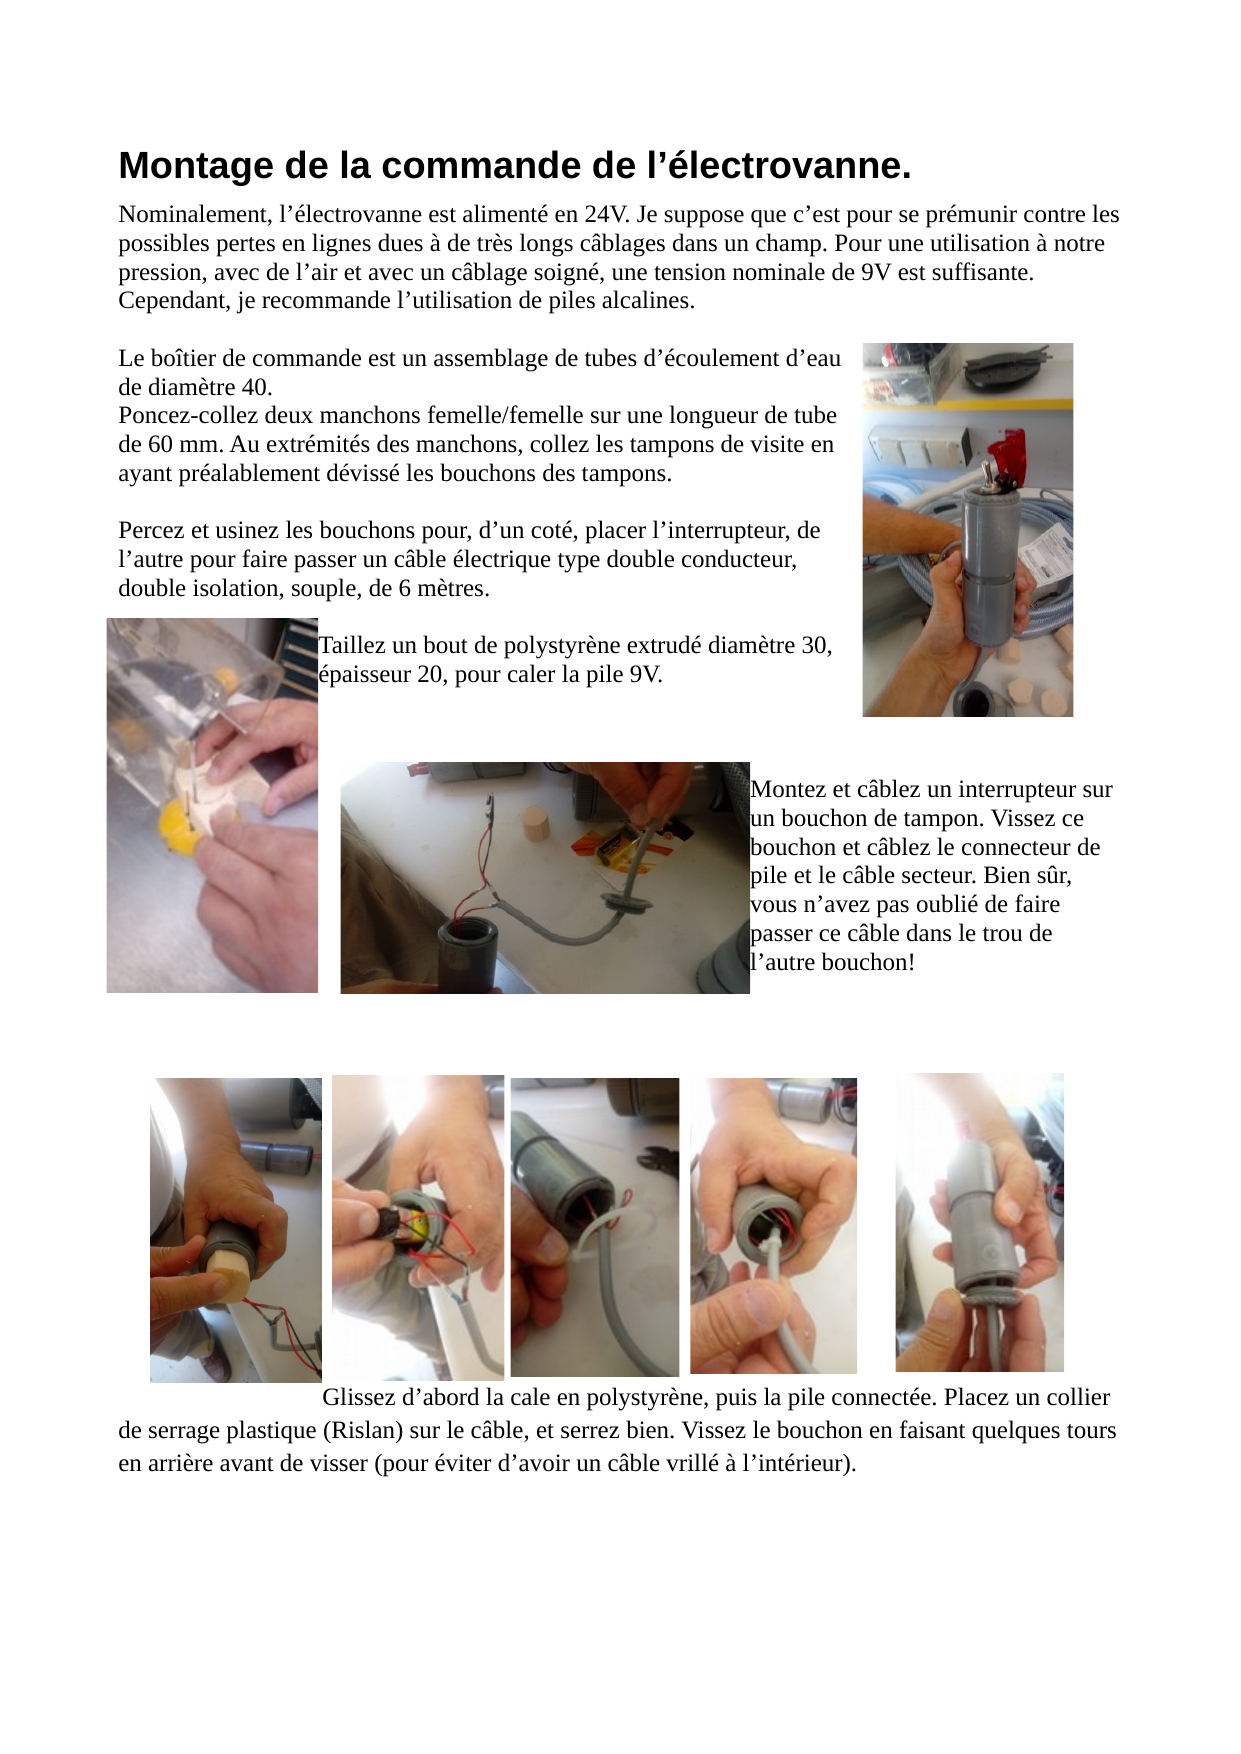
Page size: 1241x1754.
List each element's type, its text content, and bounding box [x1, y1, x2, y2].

text Taillez un bout de polystyrène extrudé diamètre 30, épaisseur 20, pour caler la pile 9V. [319, 631, 862, 688]
picture [690, 1078, 858, 1374]
picture [150, 1078, 322, 1383]
text [1074, 631, 1122, 688]
text [1074, 401, 1122, 487]
text Glissez d’abord la cale en polystyrène, puis la pile connectée. Placez un collier de serrage plastique (Rislan) sur le câble, et serrez bien. Vissez le bouchon en faisant quelques tours en arrière avant de visser (pour éviter d’avoir un câble vrillé à l’intérieur). [118, 1062, 1122, 1477]
subtitle Montage de la commande de l’électrovanne. [118, 143, 1122, 187]
text Nominalement, l’électrovanne est alimenté en 24V. Je suppose que c’est pour se prémunir contre les possibles pertes en lignes dues à de très longs câblages dans un champ. Pour une utilisation à notre pression, avec de l’air et avec un câblage soigné, une tension nominale de 9V est suffisante. Cependant, je recommande l’utilisation de piles alcalines. [118, 199, 1122, 314]
text Montez et câblez un interrupteur sur un bouchon de tampon. Vissez ce bouchon et câblez le connecteur de pile et le câble secteur. Bien sûr, vous n’avez pas oublié de faire passer ce câble dans le trou de l’autre bouchon! [750, 774, 1122, 976]
text [1074, 343, 1122, 401]
picture [332, 1075, 505, 1381]
text Le boîtier de commande est un assemblage de tubes d’écoulement d’eau de diamètre 40. [118, 343, 862, 401]
picture [340, 762, 750, 994]
picture [106, 618, 319, 993]
picture [510, 1078, 680, 1377]
picture [895, 1073, 1065, 1372]
text [1074, 516, 1122, 602]
picture [862, 343, 1074, 717]
text Percez et usinez les bouchons pour, d’un coté, placer l’interrupteur, de l’autre pour faire passer un câble électrique type double conducteur, double isolation, souple, de 6 mètres. [118, 516, 862, 602]
text Poncez-collez deux manchons femelle/femelle sur une longueur de tube de 60 mm. Au extrémités des manchons, collez les tampons de visite en ayant préalablement dévissé les bouchons des tampons. [118, 401, 862, 487]
